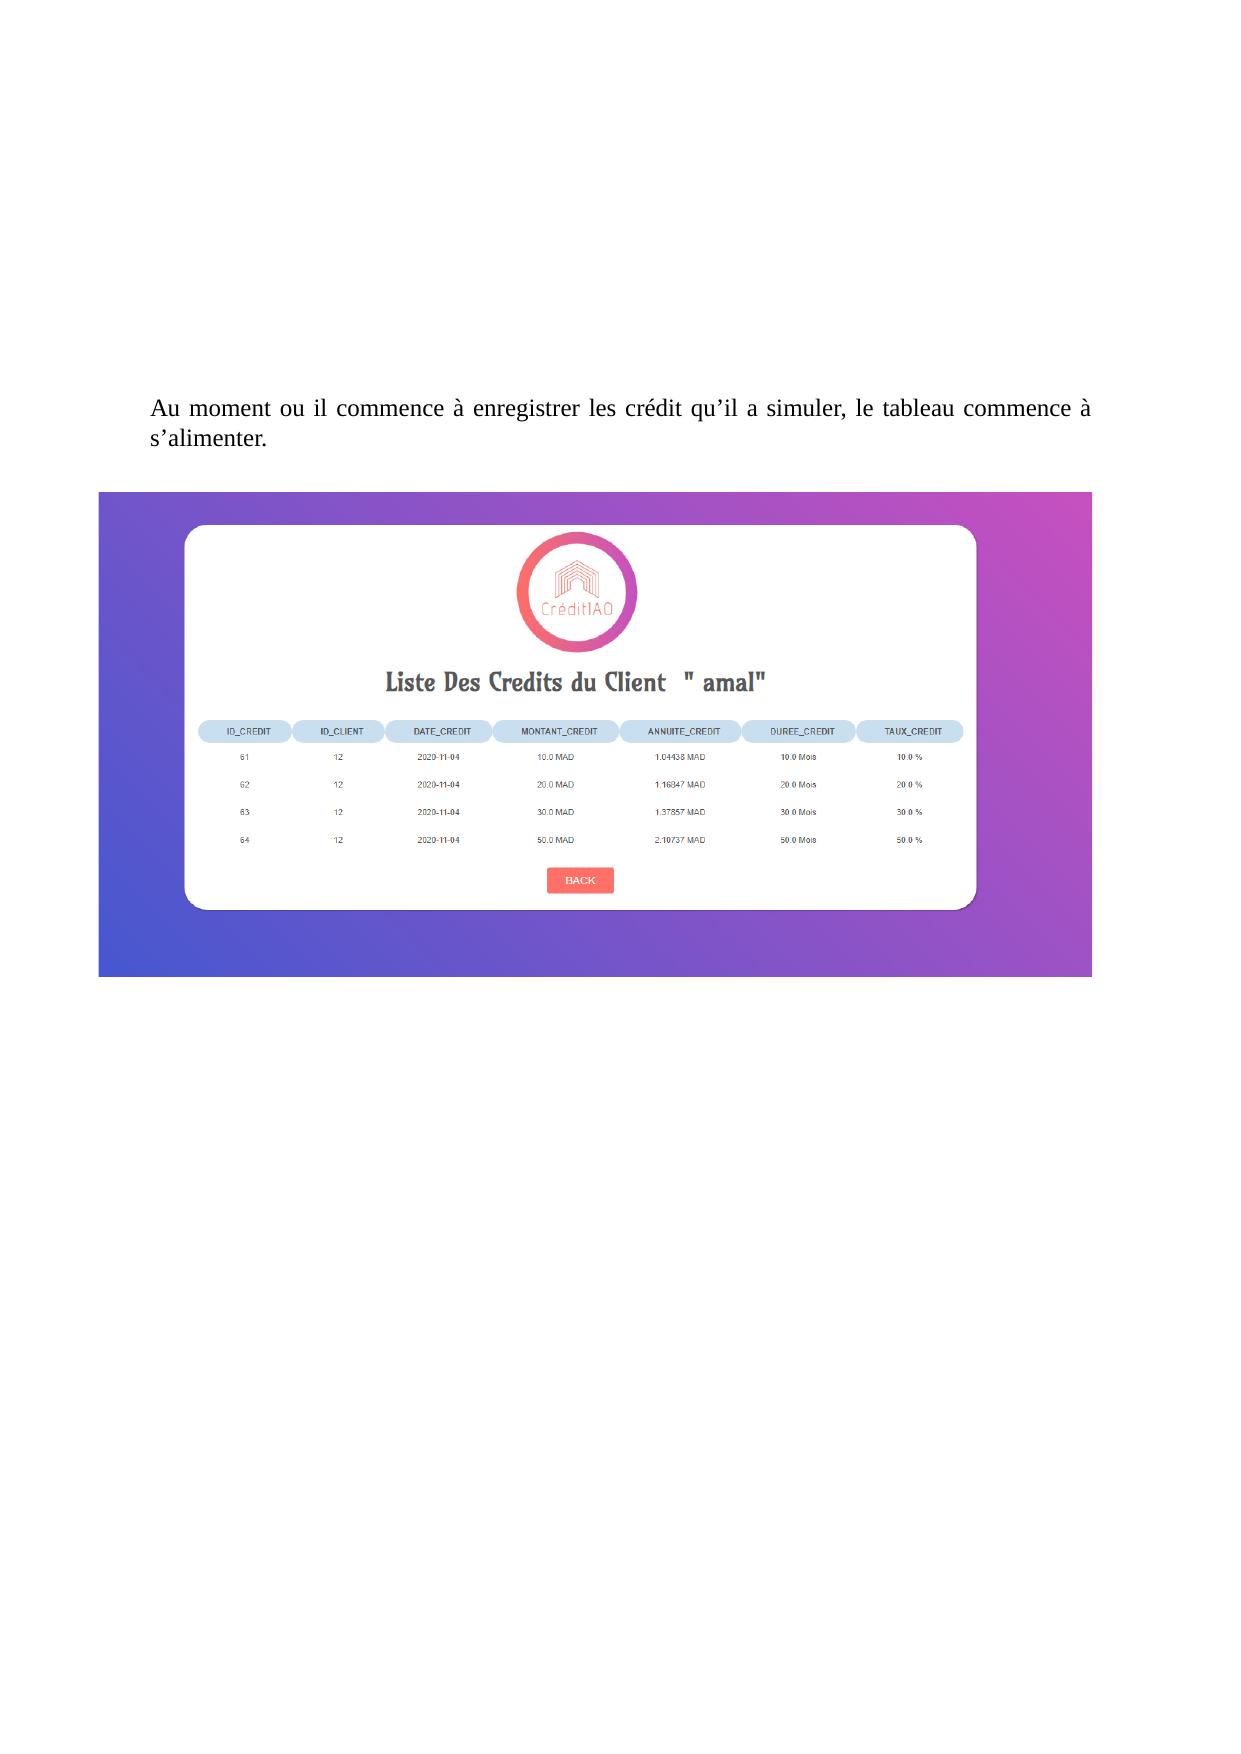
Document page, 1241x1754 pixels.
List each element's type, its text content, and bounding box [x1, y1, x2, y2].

picture [98, 492, 1093, 977]
text Au moment ou il commence à enregistrer les crédit qu’il a simuler, le tableau commence à s’alimenter. [150, 393, 1091, 452]
